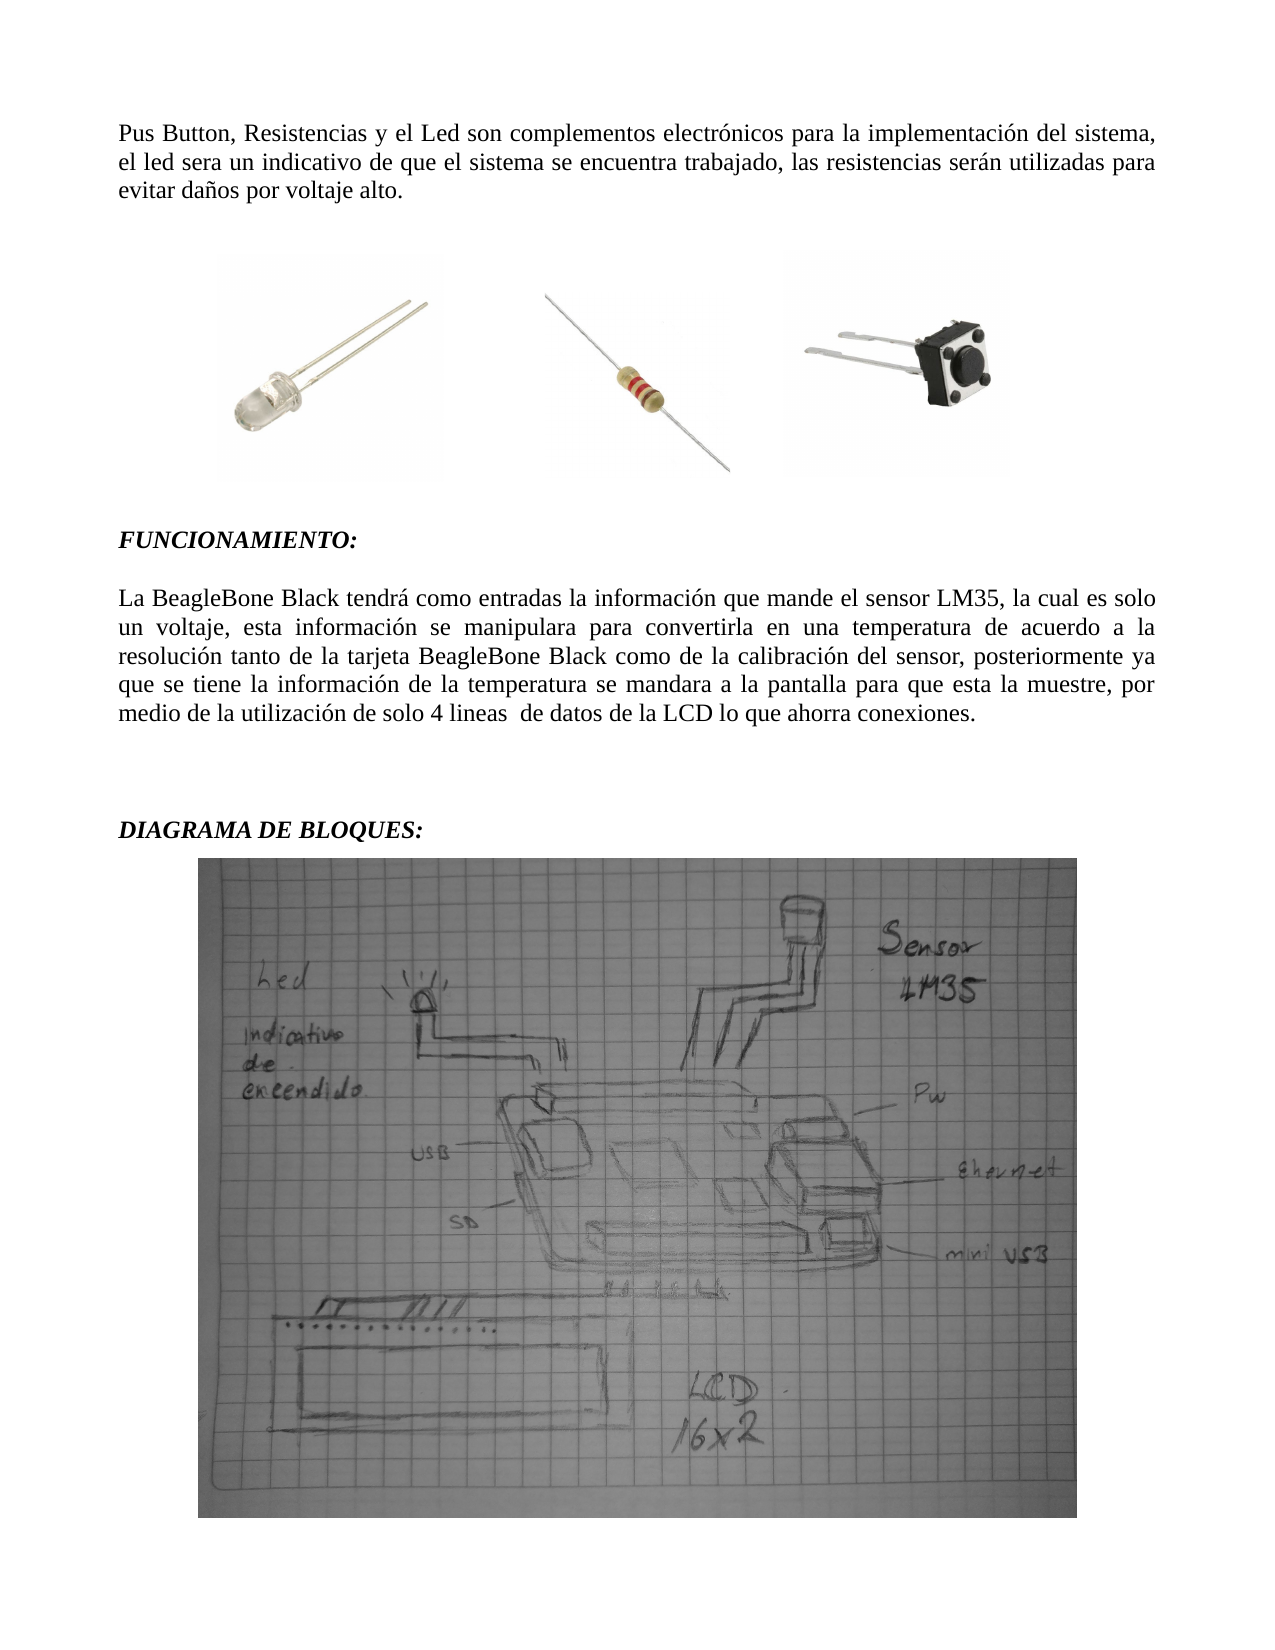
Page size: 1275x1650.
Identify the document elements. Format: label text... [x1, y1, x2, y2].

list Pus Button, Resistencias y el Led son complementos electrónicos para la implementación del sistema, el led sera un indicativo de que el sistema se encuentra trabajado, las resistencias serán utilizadas para evitar daños por voltaje alto. [118, 118, 1157, 204]
picture [217, 254, 444, 482]
list La BeagleBone Black tendrá como entradas la información que mande el sensor LM35, la cual es solo un voltaje, esta información se manipulara para convertirla en una temperatura de acuerdo a la resolución tanto de la tarjeta BeagleBone Black como de la calibración del sensor, posteriormente ya que se tiene la información de la temperatura se mandara a la pantalla para que esta la muestre, por medio de la utilización de solo 4 lineas de datos de la LCD lo que ahorra conexiones. [118, 583, 1157, 727]
list DIAGRAMA DE BLOQUES: [118, 815, 1157, 843]
list FUNCIONAMIENTO: [118, 525, 1157, 554]
picture [544, 292, 731, 478]
picture [783, 250, 1011, 477]
